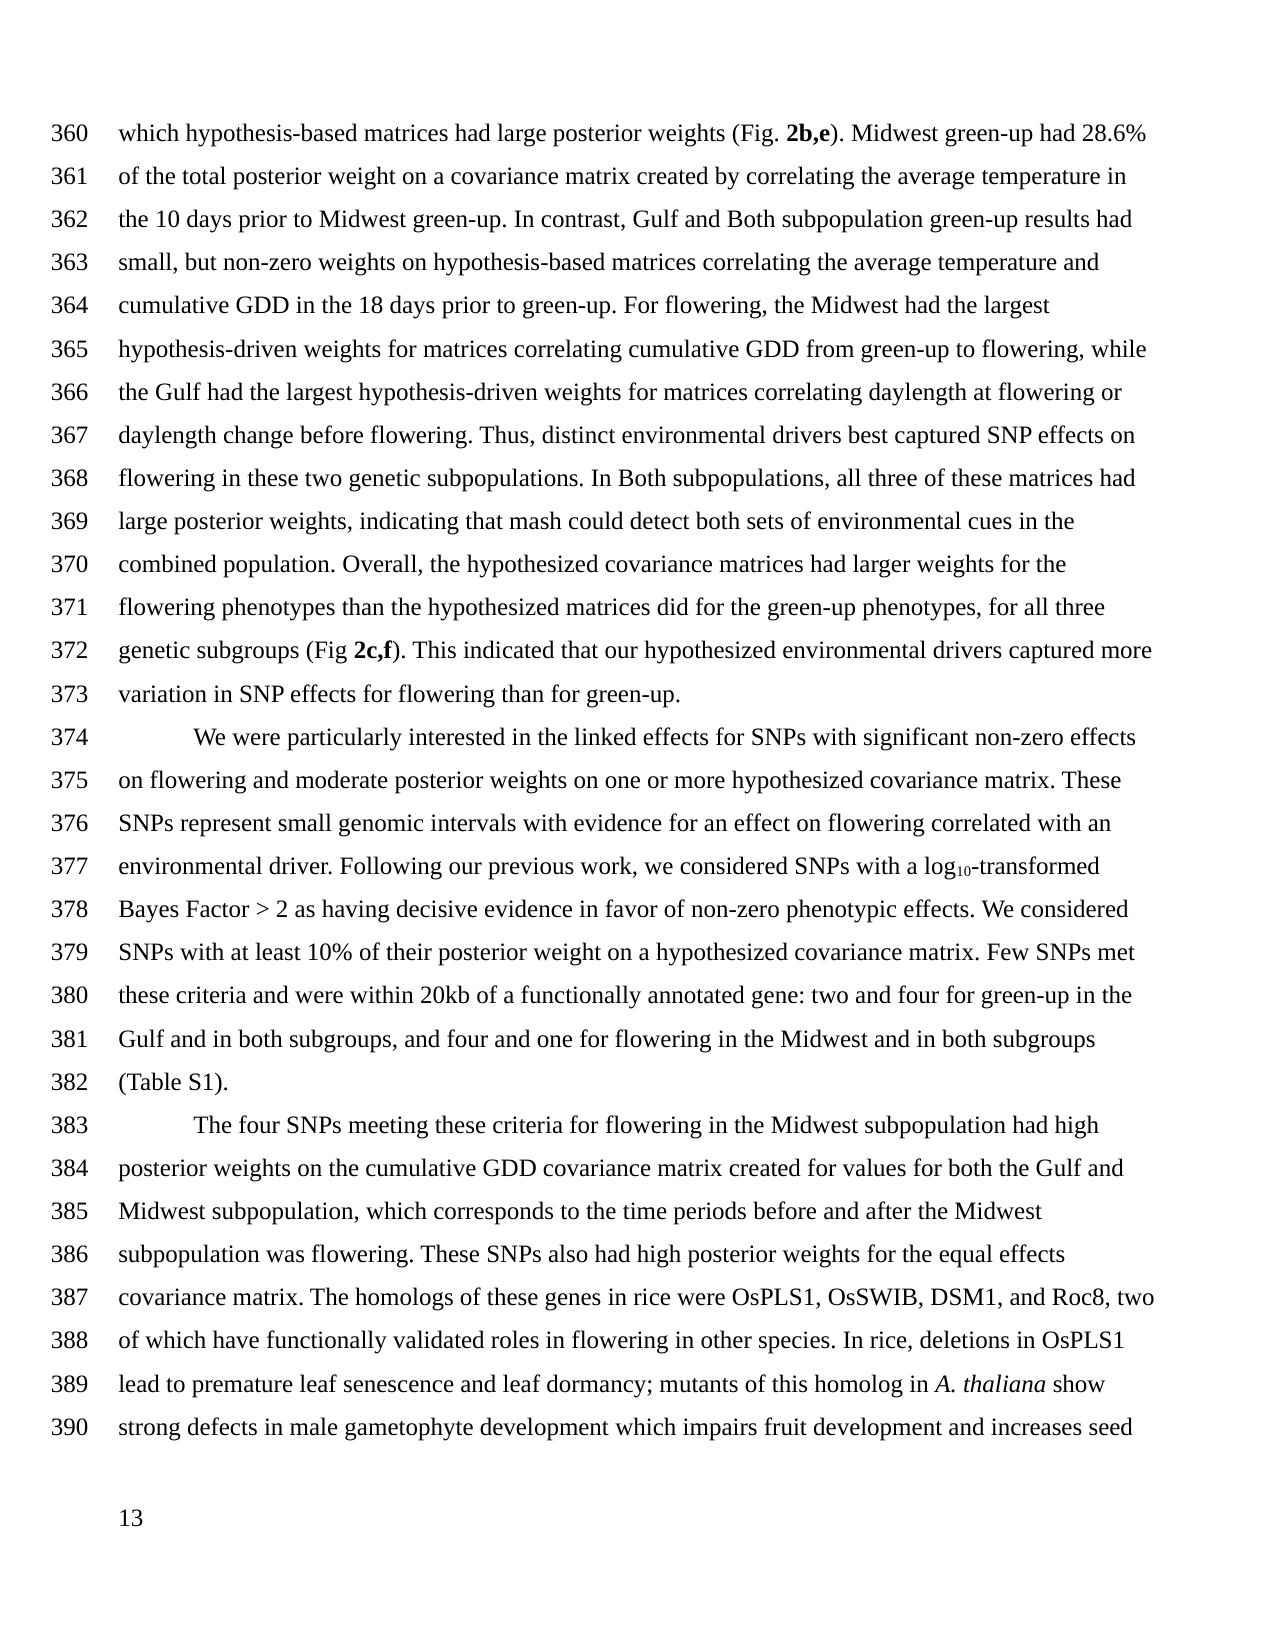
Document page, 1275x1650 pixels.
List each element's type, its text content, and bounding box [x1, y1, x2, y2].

text The four SNPs meeting these criteria for flowering in the Midwest subpopulation had high posterior weights on the cumulative GDD covariance matrix created for values for both the Gulf and Midwest subpopulation, which corresponds to the time periods before and after the Midwest subpopulation was flowering. These SNPs also had high posterior weights for the equal effects covariance matrix. The homologs of these genes in rice were OsPLS1, OsSWIB, DSM1, and Roc8, two of which have functionally validated roles in flowering in other species. In rice, deletions in OsPLS1 lead to premature leaf senescence and leaf dormancy; mutants of this homolog in A. thaliana show strong defects in male gametophyte development which impairs fruit development and increases seed [118, 1110, 1157, 1441]
text We were particularly interested in the linked effects for SNPs with significant non-zero effects on flowering and moderate posterior weights on one or more hypothesized covariance matrix. These SNPs represent small genomic intervals with evidence for an effect on flowering correlated with an environmental driver. Following our previous work, we considered SNPs with a log10-transformed Bayes Factor > 2 as having decisive evidence in favor of non-zero phenotypic effects. We considered SNPs with at least 10% of their posterior weight on a hypothesized covariance matrix. Few SNPs met these criteria and were within 20kb of a functionally annotated gene: two and four for green-up in the Gulf and in both subgroups, and four and one for flowering in the Midwest and in both subgroups (Table S1). [118, 722, 1157, 1096]
text which hypothesis-based matrices had large posterior weights (Fig. 2b,e). Midwest green-up had 28.6% of the total posterior weight on a covariance matrix created by correlating the average temperature in the 10 days prior to Midwest green-up. In contrast, Gulf and Both subpopulation green-up results had small, but non-zero weights on hypothesis-based matrices correlating the average temperature and cumulative GDD in the 18 days prior to green-up. For flowering, the Midwest had the largest hypothesis-driven weights for matrices correlating cumulative GDD from green-up to flowering, while the Gulf had the largest hypothesis-driven weights for matrices correlating daylength at flowering or daylength change before flowering. Thus, distinct environmental drivers best captured SNP effects on flowering in these two genetic subpopulations. In Both subpopulations, all three of these matrices had large posterior weights, indicating that mash could detect both sets of environmental cues in the combined population. Overall, the hypothesized covariance matrices had larger weights for the flowering phenotypes than the hypothesized matrices did for the green-up phenotypes, for all three genetic subgroups (Fig 2c,f). This indicated that our hypothesized environmental drivers captured more variation in SNP effects for flowering than for green-up. [118, 118, 1157, 707]
